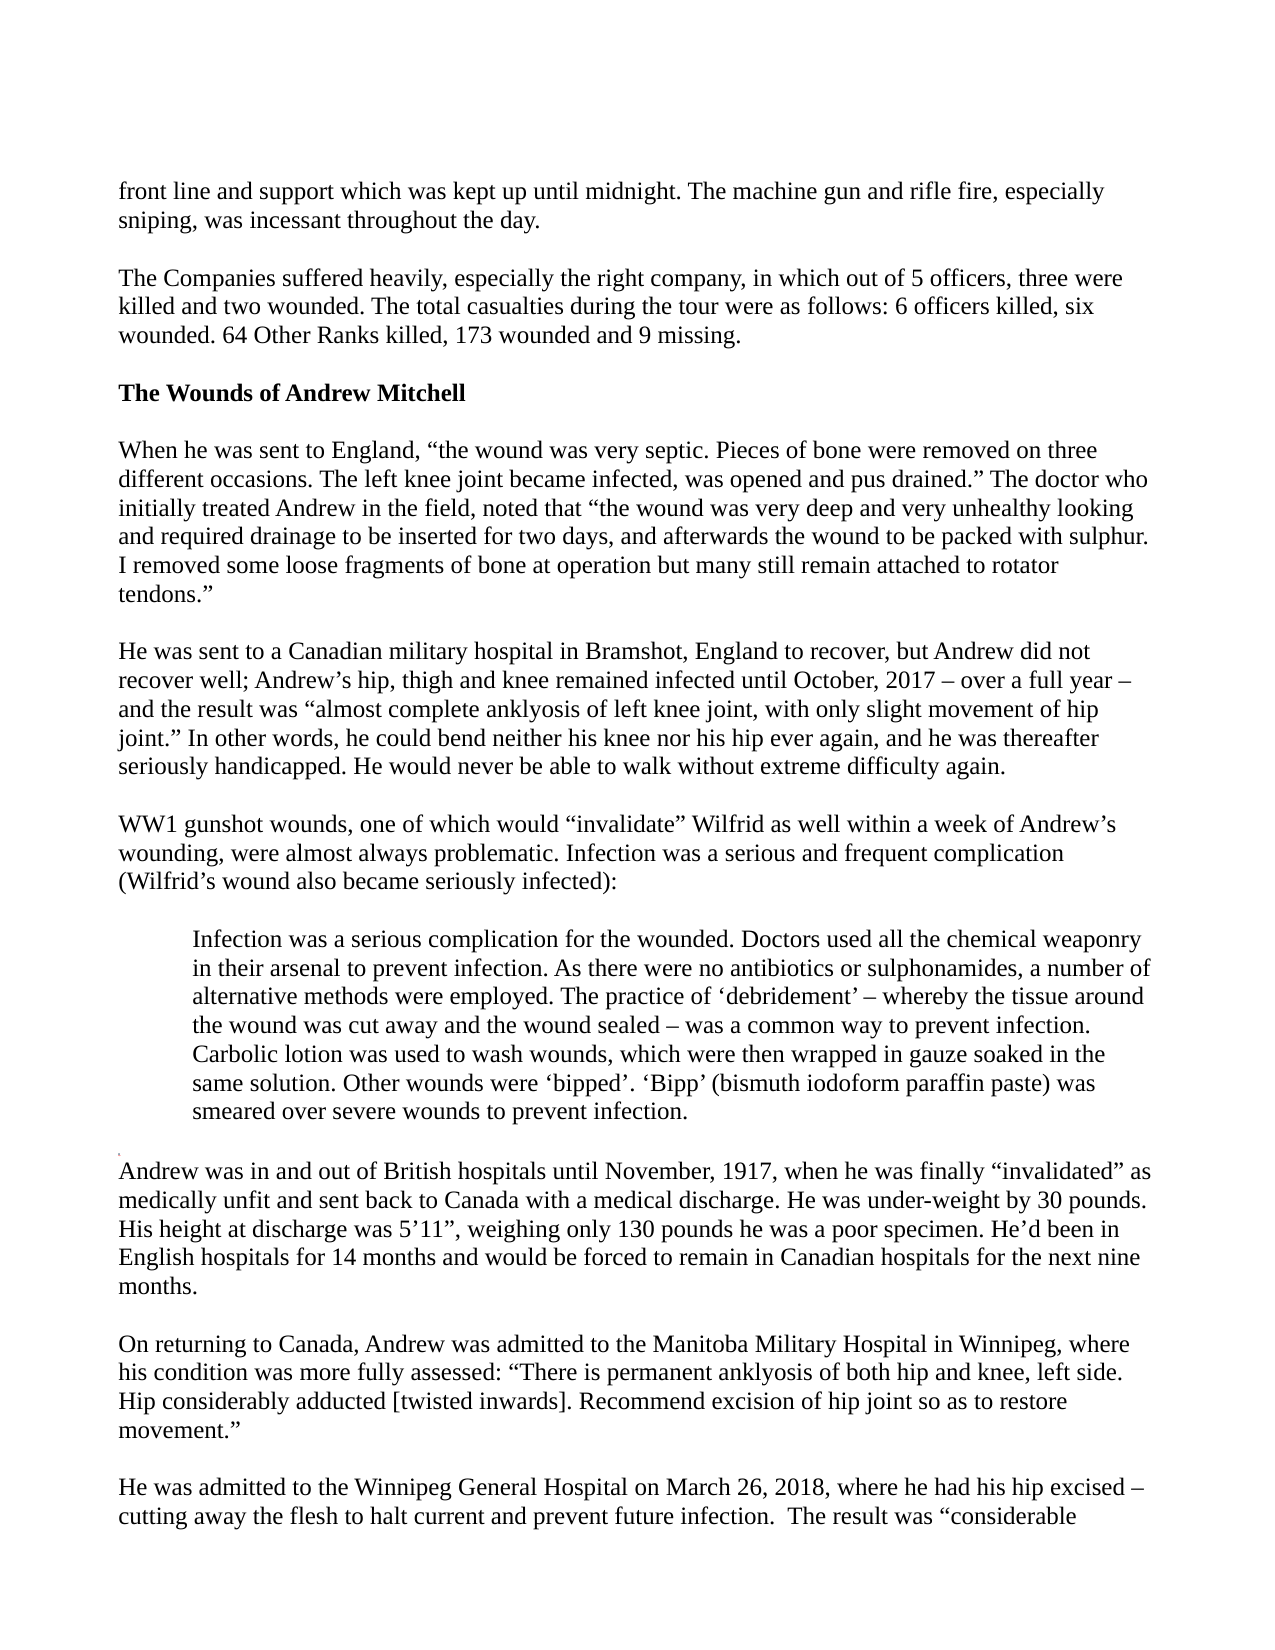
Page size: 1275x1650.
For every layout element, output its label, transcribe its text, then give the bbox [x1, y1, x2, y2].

text WW1 gunshot wounds, one of which would “invalidate” Wilfrid as well within a week of Andrew’s wounding, were almost always problematic. Infection was a serious and frequent complication (Wilfrid’s wound also became seriously infected): [118, 809, 1157, 895]
text Infection was a serious complication for the wounded. Doctors used all the chemical weaponry in their arsenal to prevent infection. As there were no antibiotics or sulphonamides, a number of alternative methods were employed. The practice of ‘debridement’ – whereby the tissue around the wound was cut away and the wound sealed – was a common way to prevent infection. Carbolic lotion was used to wash wounds, which were then wrapped in gauze soaked in the same solution. Other wounds were ‘bipped’. ‘Bipp’ (bismuth iodoform paraffin paste) was smeared over severe wounds to prevent infection. [192, 924, 1157, 1125]
text front line and support which was kept up until midnight. The machine gun and rifle fire, especially sniping, was incessant throughout the day. [118, 176, 1157, 234]
text He was admitted to the Winnipeg General Hospital on March 26, 2018, where he had his hip excised – cutting away the flesh to halt current and prevent future infection. The result was “considerable [118, 1472, 1157, 1530]
text When he was sent to England, “the wound was very septic. Pieces of bone were removed on three different occasions. The left knee joint became infected, was opened and pus drained.” The doctor who initially treated Andrew in the field, noted that “the wound was very deep and very unhealthy looking and required drainage to be inserted for two days, and afterwards the wound to be packed with sulphur. I removed some loose fragments of bone at operation but many still remain attached to rotator tendons.” [118, 435, 1157, 608]
text The Wounds of Andrew Mitchell [118, 378, 1157, 406]
text The Companies suffered heavily, especially the right company, in which out of 5 officers, three were killed and two wounded. The total casualties during the tour were as follows: 6 officers killed, six wounded. 64 Other Ranks killed, 173 wounded and 9 missing. [118, 263, 1157, 349]
text He was sent to a Canadian military hospital in Bramshot, England to recover, but Andrew did not recover well; Andrew’s hip, thigh and knee remained infected until October, 2017 – over a full year – and the result was “almost complete anklyosis of left knee joint, with only slight movement of hip joint.” In other words, he could bend neither his knee nor his hip ever again, and he was thereafter seriously handicapped. He would never be able to walk without extreme difficulty again. [118, 636, 1157, 780]
text Andrew was in and out of British hospitals until November, 1917, when he was finally “invalidated” as medically unfit and sent back to Canada with a medical discharge. He was under-weight by 30 pounds. His height at discharge was 5’11”, weighing only 130 pounds he was a poor specimen. He’d been in English hospitals for 14 months and would be forced to remain in Canadian hospitals for the next nine months. [118, 1156, 1157, 1300]
text On returning to Canada, Andrew was admitted to the Manitoba Military Hospital in Winnipeg, where his condition was more fully assessed: “There is permanent anklyosis of both hip and knee, left side. Hip considerably adducted [twisted inwards]. Recommend excision of hip joint so as to restore movement.” [118, 1329, 1157, 1444]
